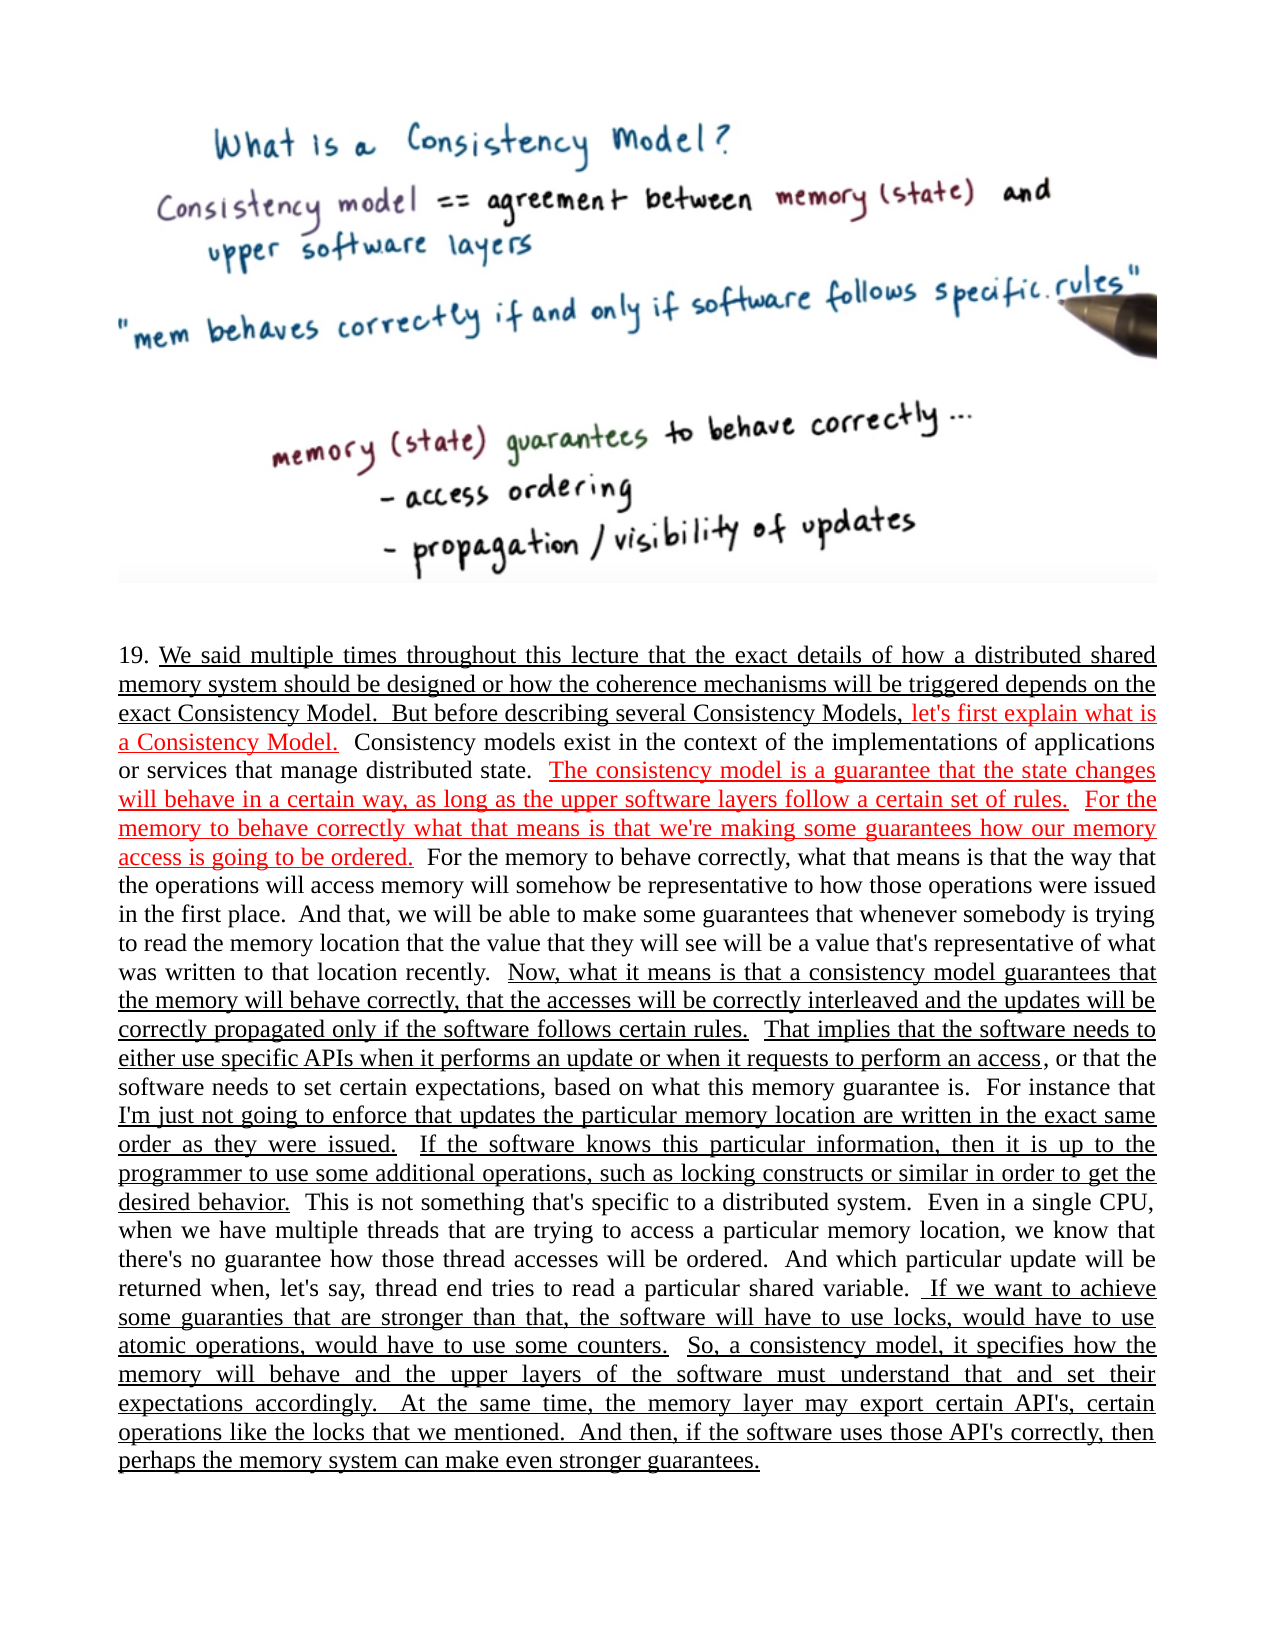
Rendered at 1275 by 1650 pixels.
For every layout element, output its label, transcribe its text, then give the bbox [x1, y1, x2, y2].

picture [118, 118, 1157, 583]
text desired behavior. This is not something that's specific to a distributed system. Even in a single CPU, when we have multiple threads that are trying to access a particular memory location, we know that there's no guarantee how those thread accesses will be ordered. And which particular update will be returned when, let's say, thread end tries to read a particular shared variable. If we want to achieve some guaranties that are stronger than that, the software will have to use locks, would have to use atomic operations, would have to use some counters. So, a consistency model, it specifies how the memory will behave and the upper layers of the software must understand that and set their expectations accordingly. At the same time, the memory layer may export certain API's, certain operations like the locks that we mentioned. And then, if the software uses those API's correctly, then perhaps the memory system can make even stronger guarantees. [118, 1184, 1157, 1474]
text a Consistency Model. Consistency models exist in the context of the implementations of applications or services that manage distributed state. The consistency model is a guarantee that the state changes will behave in a certain way, as long as the upper software layers follow a certain set of rules. For the memory to behave correctly what that means is that we're making some guarantees how our memory [118, 724, 1157, 838]
text order as they were issued. If the software knows this particular information, then it is up to the programmer to use some additional operations, such as locking constructs or similar in order to get the [118, 1127, 1157, 1183]
text 19. We said multiple times throughout this lecture that the exact details of how a distributed shared memory system should be designed or how the coherence mechanisms will be triggered depends on the exact Consistency Model. But before describing several Consistency Models, let's first explain what is [118, 640, 1157, 723]
text access is going to be ordered. For the memory to behave correctly, what that means is that the way that the operations will access memory will somehow be representative to how those operations were issued in the first place. And that, we will be able to make some guarantees that whenever somebody is trying to read the memory location that the value that they will see will be a value that's representative of what was written to that location recently. Now, what it means is that a consistency model guarantees that the memory will behave correctly, that the accesses will be correctly interleaved and the updates will be correctly propagated only if the software follows certain rules. That implies that the software needs to either use specific APIs when it performs an update or when it requests to perform an access, or that the software needs to set certain expectations, based on what this memory guarantee is. For instance that I'm just not going to enforce that updates the particular memory location are written in the exact same [118, 839, 1157, 1125]
